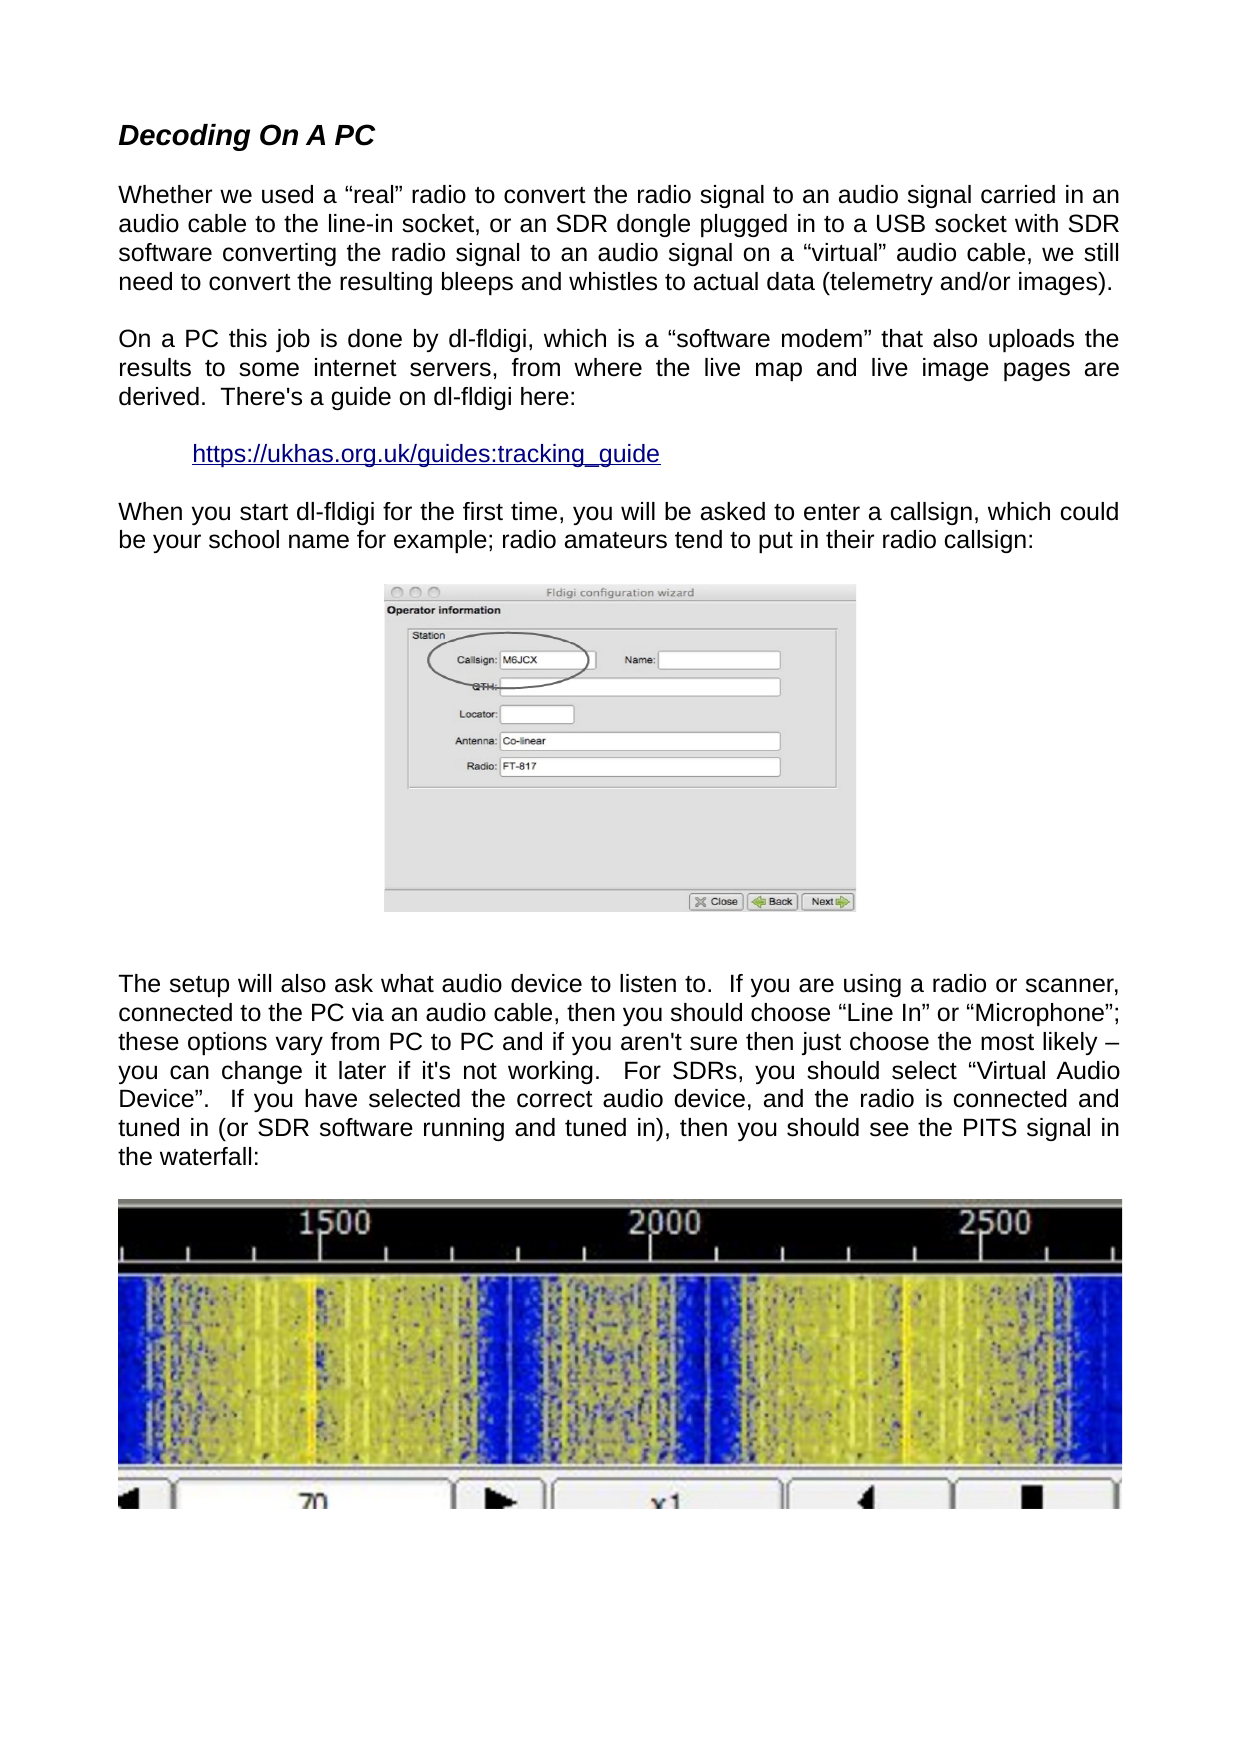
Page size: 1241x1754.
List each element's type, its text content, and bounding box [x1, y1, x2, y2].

text Whether we used a “real” radio to convert the radio signal to an audio signal carried in an audio cable to the line-in socket, or an SDR dongle plugged in to a USB socket with SDR software converting the radio signal to an audio signal on a “virtual” audio cable, we still need to convert the resulting bleeps and whistles to actual data (telemetry and/or images). [118, 180, 1122, 295]
picture [118, 1199, 1123, 1509]
text When you start dl-fldigi for the first time, you will be asked to enter a callsign, which could be your school name for example; radio amateurs tend to put in their radio callsign: [118, 497, 1122, 554]
text https://ukhas.org.uk/guides:tracking_guide [118, 439, 1122, 468]
text The setup will also ask what audio device to listen to. If you are using a radio or scanner, connected to the PC via an audio cable, then you should choose “Line In” or “Microphone”; these options vary from PC to PC and if you aren't sure then just choose the most likely – you can change it later if it's not working. For SDRs, you should select “Virtual Audio Device”. If you have selected the correct audio device, and the radio is connected and tuned in (or SDR software running and tuned in), then you should see the PITS signal in the waterfall: [118, 969, 1122, 1171]
text On a PC this job is done by dl-fldigi, which is a “software modem” that also uploads the results to some internet servers, from where the live map and live image pages are derived. There's a guide on dl-fldigi here: [118, 324, 1122, 410]
picture [383, 582, 857, 912]
text Decoding On A PC [118, 118, 1122, 152]
